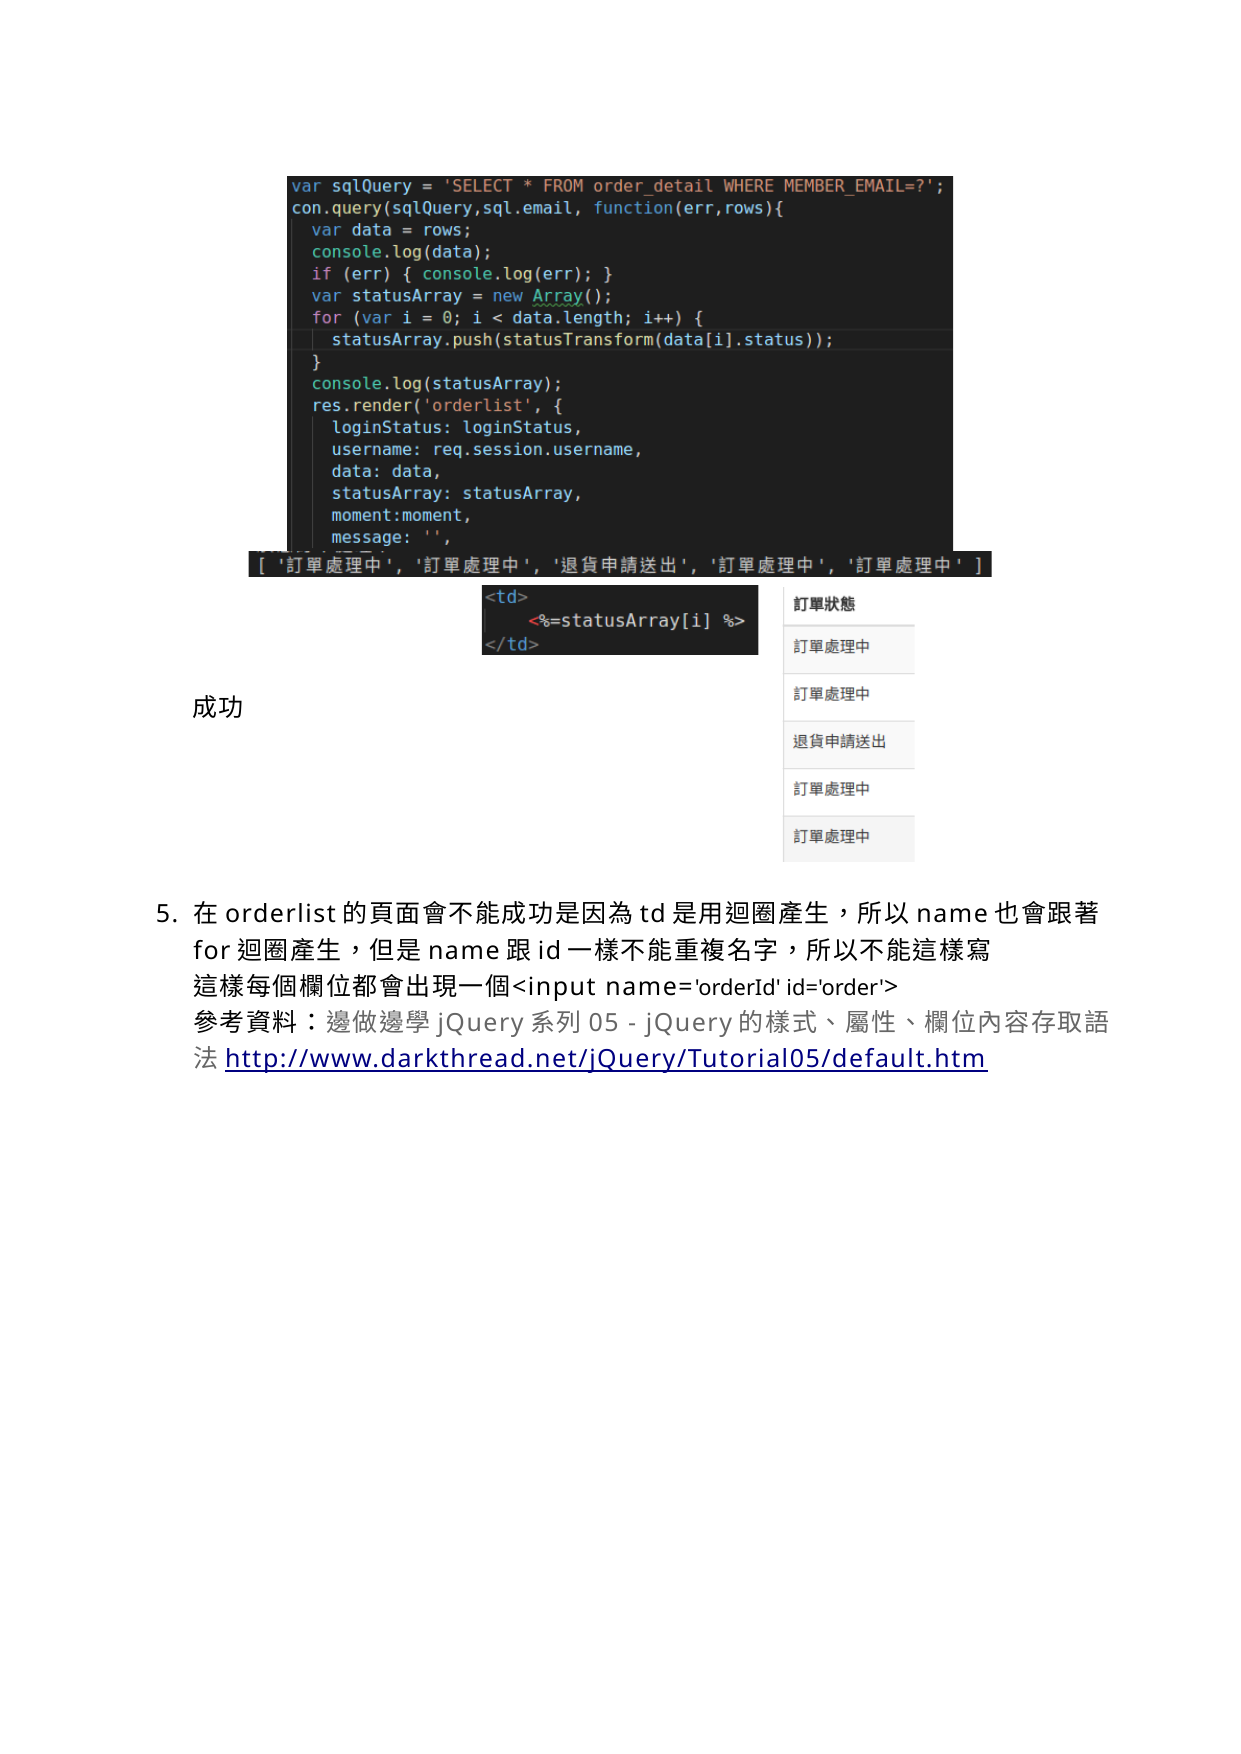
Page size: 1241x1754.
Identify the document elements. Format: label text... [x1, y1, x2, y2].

text 成功 [118, 687, 782, 723]
list 這樣每個欄位都會出現一個<input name='orderId' id='order'> [156, 966, 1122, 1003]
list 參考資料：邊做邊學jQuery系列05 - jQuery的樣式、屬性、欄位內容存取語法http://www.darkthread.net/jQuery/Tutorial05/default.htm [156, 1003, 1122, 1075]
text [915, 687, 1122, 723]
picture [248, 176, 992, 577]
picture [782, 587, 915, 862]
list 在orderlist的頁面會不能成功是因為td是用迴圈產生，所以name也會跟著for迴圈產生，但是name跟id一樣不能重複名字，所以不能這樣寫 [156, 894, 1122, 966]
picture [481, 585, 759, 655]
